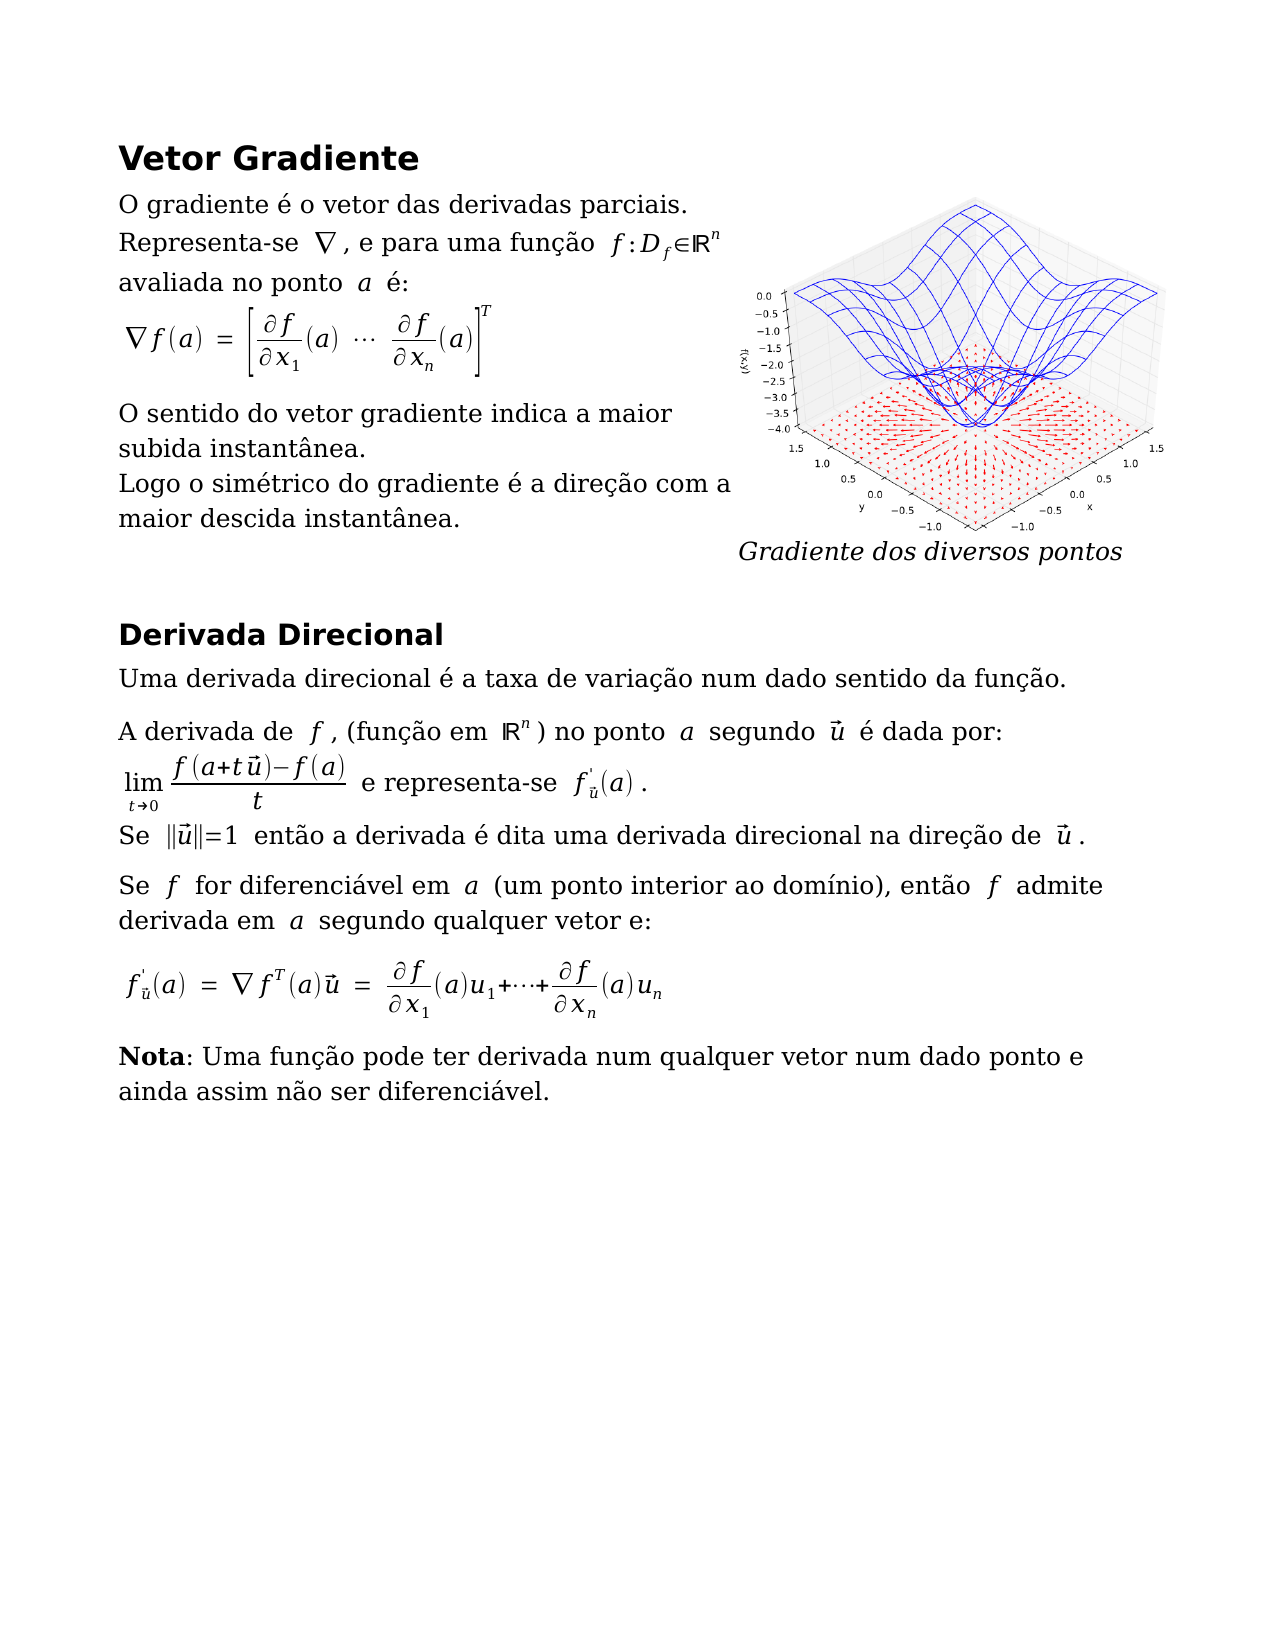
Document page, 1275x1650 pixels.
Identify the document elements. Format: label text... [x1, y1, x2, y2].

subtitle Vetor Gradiente [118, 139, 1157, 178]
text O sentido do vetor gradiente indica a maior subida instantânea. Logo o simétrico do gradiente é a direção com a maior descida instantânea. [118, 399, 738, 533]
text Se for diferenciável em (um ponto interior ao domínio), então admite derivada em segundo qualquer vetor e: [118, 871, 1157, 935]
picture [738, 197, 1170, 532]
text O gradiente é o vetor das derivadas parciais. Representa-se , e para uma função avaliada no ponto é: [118, 185, 1169, 379]
text Uma derivada direcional é a taxa de variação num dado sentido da função. [118, 664, 1157, 694]
text Nota: Uma função pode ter derivada num qualquer vetor num dado ponto e ainda assim não ser diferenciável. [118, 1042, 1157, 1106]
subtitle Derivada Direcional [118, 618, 1157, 652]
text A derivada de , (função em ) no ponto segundo é dada por: e representa-se . Se então a derivada é dita uma derivada direcional na direção de . [118, 714, 1157, 851]
text Gradiente dos diversos pontos [738, 532, 1169, 566]
